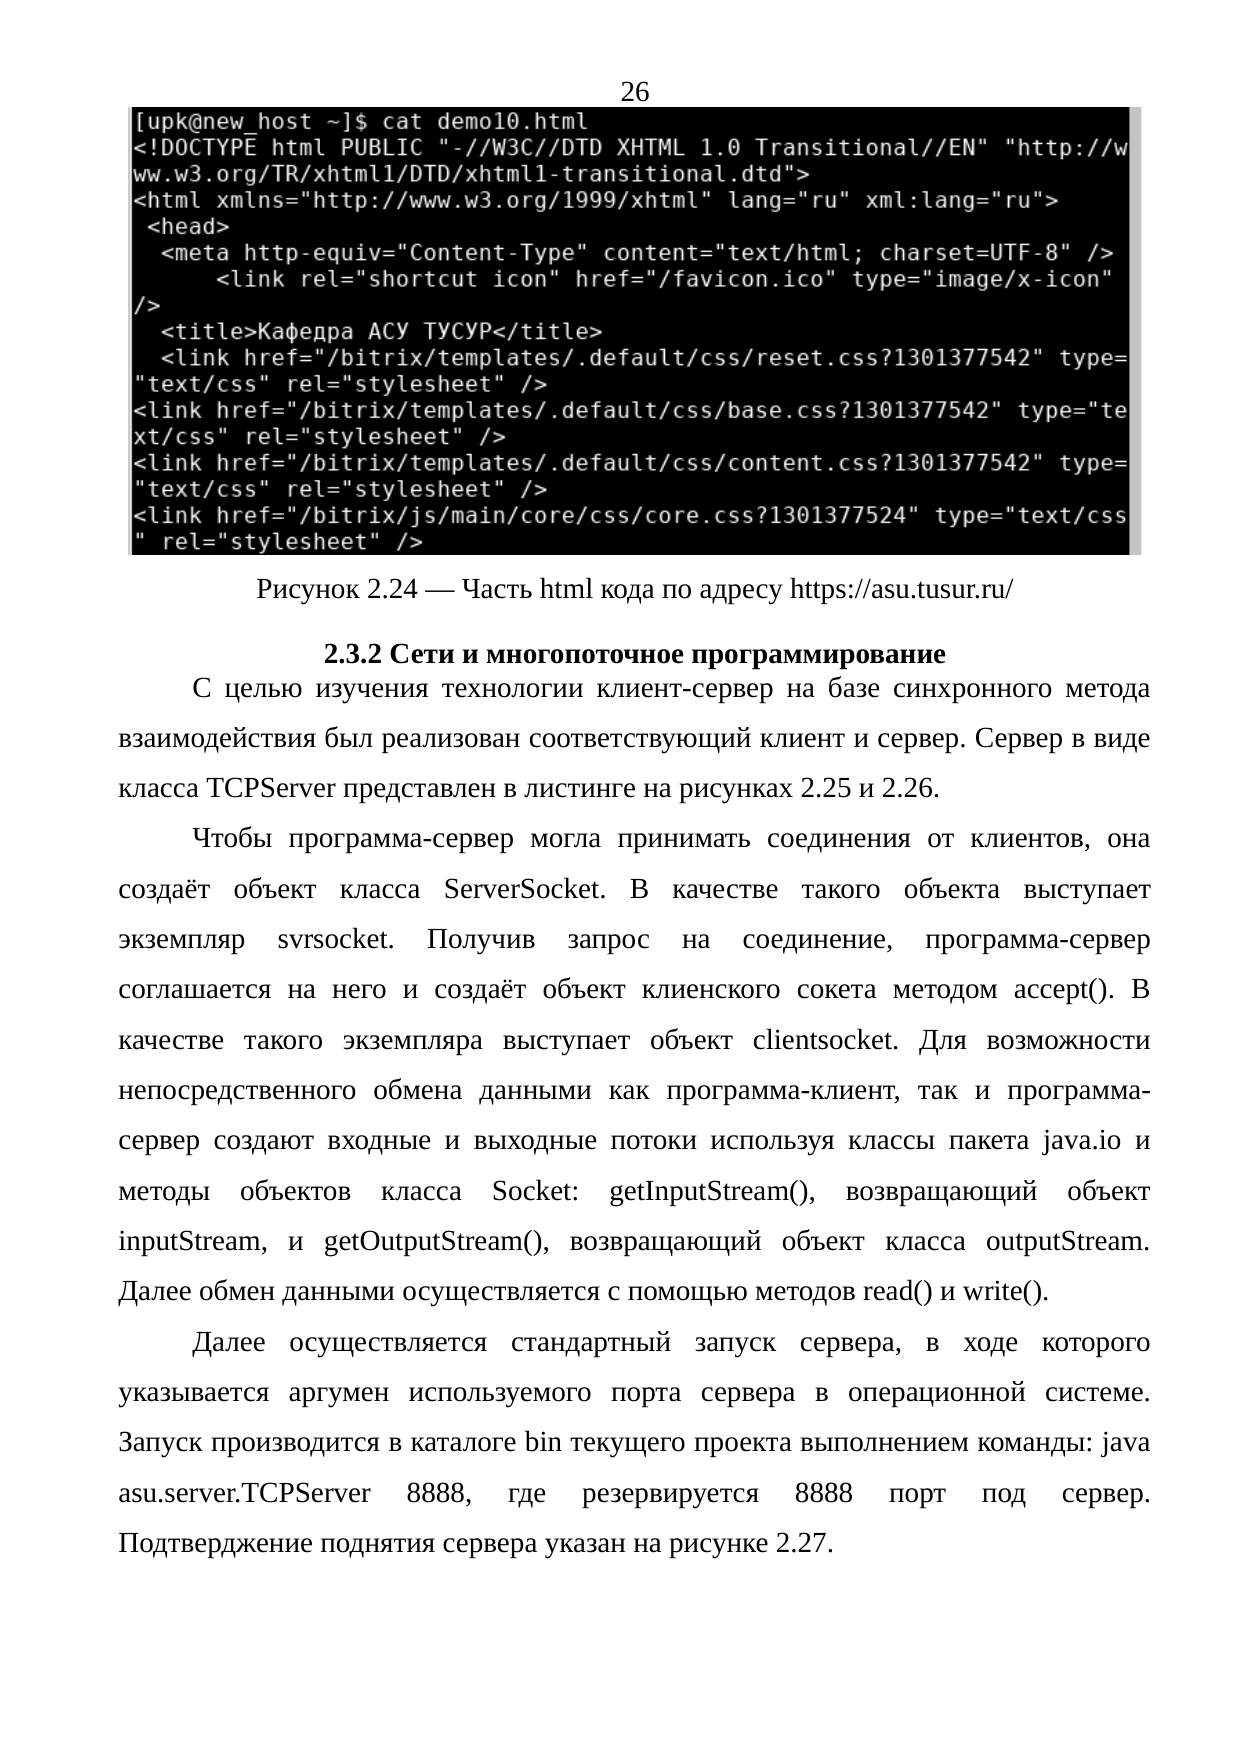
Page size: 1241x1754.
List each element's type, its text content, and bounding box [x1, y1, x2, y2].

subtitle 2.3.2 Сети и многопоточное программирование [118, 636, 1152, 670]
text С целью изучения технологии клиент-сервер на базе синхронного метода взаимодействия был реализован соответствующий клиент и сервер. Сервер в виде класса TCPServer представлен в листинге на рисунках 2.25 и 2.26. [118, 670, 1152, 804]
text Рисунок 2.24 — Часть html кода по адресу https://asu.tusur.ru/ [118, 107, 1152, 605]
text Далее осуществляется стандартный запуск сервера, в ходе которого указывается аргумен используемого порта сервера в операционной системе. Запуск производится в каталоге bin текущего проекта выполнением команды: java asu.server.TCPServer 8888, где резервируется 8888 порт под сервер. Подтверджение поднятия сервера указан на рисунке 2.27. [118, 1324, 1152, 1558]
text Чтобы программа-сервер могла принимать соединения от клиентов, она создаёт объект класса ServerSocket. В качестве такого объекта выступает экземпляр svrsocket. Получив запрос на соединение, программа-сервер соглашается на него и создаёт объект клиенского сокета методом accept(). В качестве такого экземпляра выступает объект clientsocket. Для возможности непосредственного обмена данными как программа-клиент, так и программа-сервер создают входные и выходные потоки используя классы пакета java.io и методы объектов класса Socket: getInputStream(), возвращающий объект inputStream, и getOutputStream(), возвращающий объект класса outputStream. Далее обмен данными осуществляется с помощью методов read() и write(). [118, 821, 1152, 1307]
